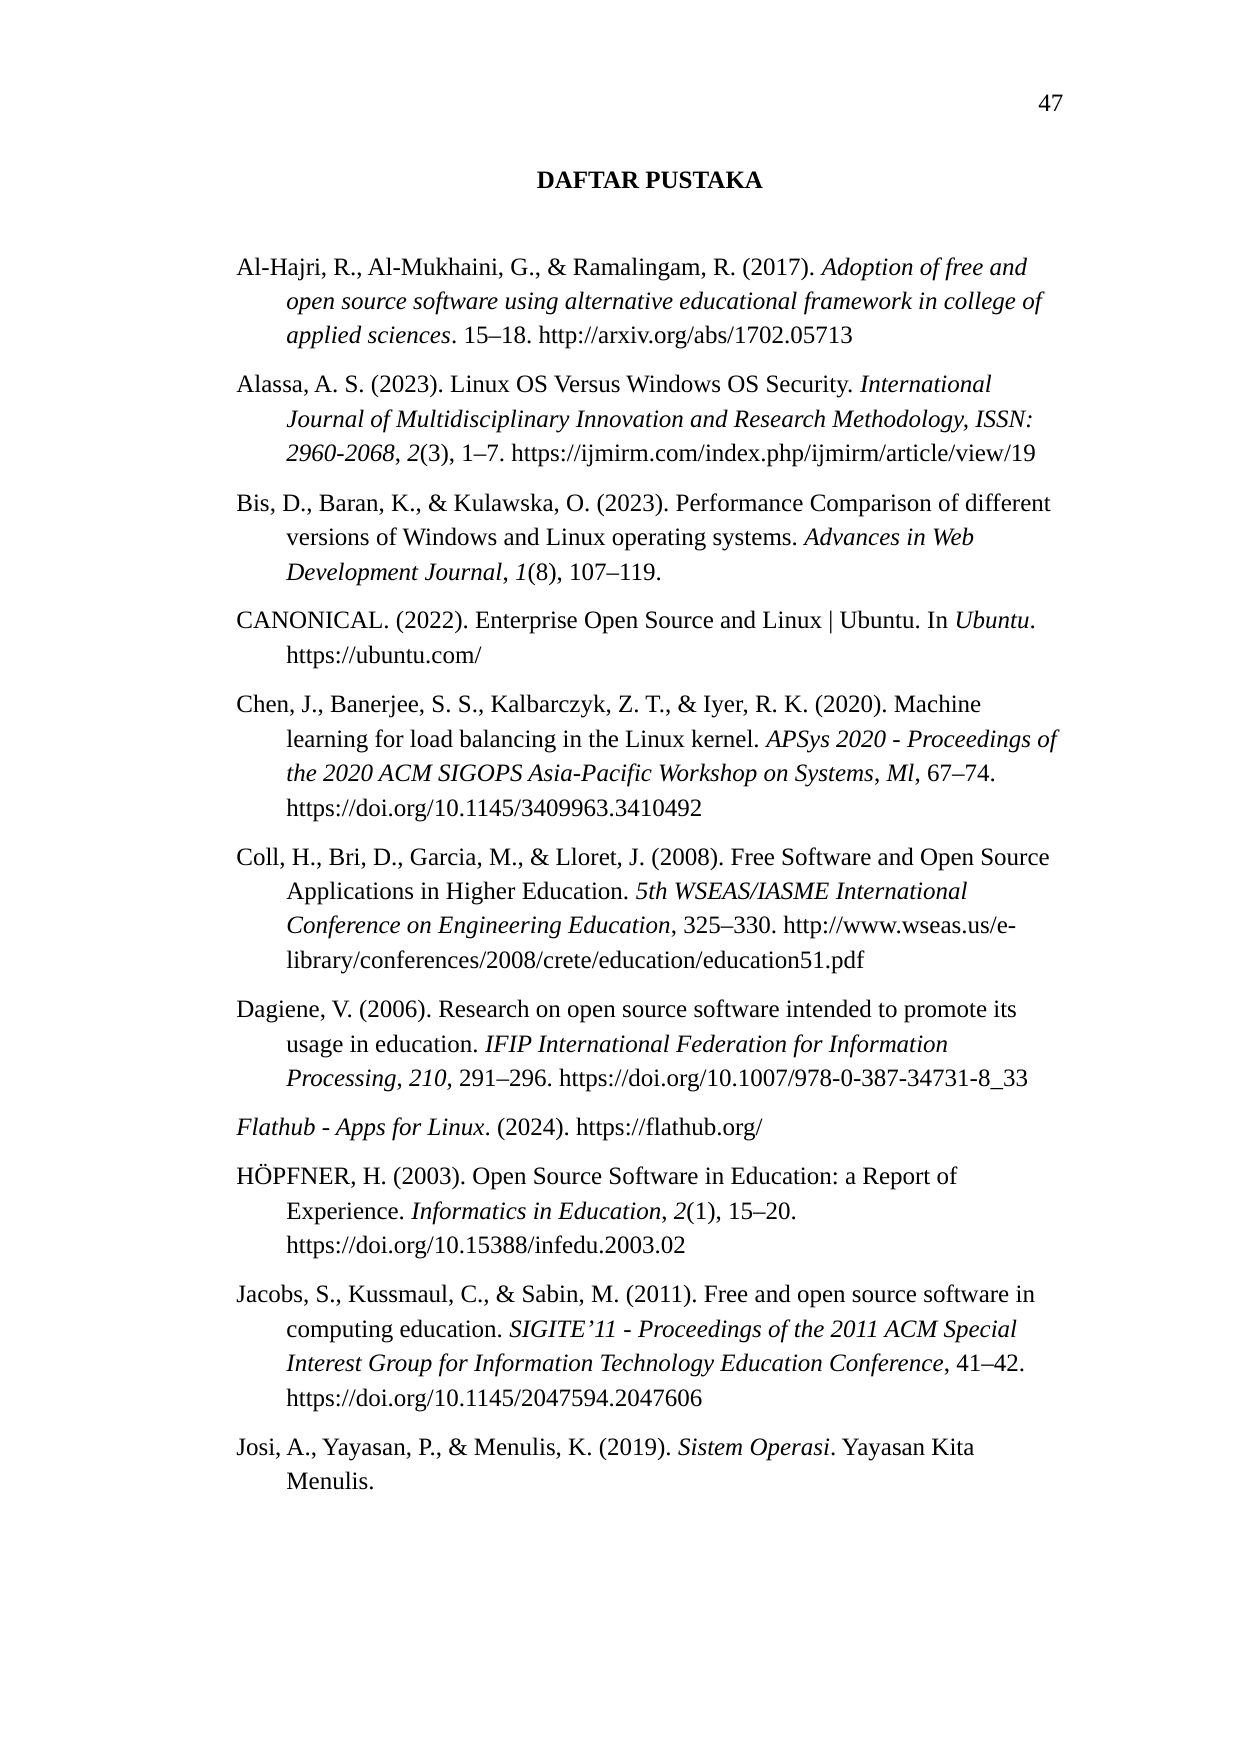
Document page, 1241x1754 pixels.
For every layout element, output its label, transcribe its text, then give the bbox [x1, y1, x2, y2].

text Chen, J., Banerjee, S. S., Kalbarczyk, Z. T., & Iyer, R. K. (2020). Machine learning for load balancing in the Linux kernel. APSys 2020 - Proceedings of the 2020 ACM SIGOPS Asia-Pacific Workshop on Systems, Ml, 67–74. https://doi.org/10.1145/3409963.3410492 [236, 689, 1063, 821]
text Bis, D., Baran, K., & Kulawska, O. (2023). Performance Comparison of different versions of Windows and Linux operating systems. Advances in Web Development Journal, 1(8), 107–119. [236, 488, 1063, 585]
text Jacobs, S., Kussmaul, C., & Sabin, M. (2011). Free and open source software in computing education. SIGITE’11 - Proceedings of the 2011 ACM Special Interest Group for Information Technology Education Conference, 41–42. https://doi.org/10.1145/2047594.2047606 [236, 1279, 1063, 1411]
text Flathub - Apps for Linux. (2024). https://flathub.org/ [236, 1112, 1063, 1141]
text Josi, A., Yayasan, P., & Menulis, K. (2019). Sistem Operasi. Yayasan Kita Menulis. [236, 1432, 1063, 1495]
subtitle DAFTAR PUSTAKA [236, 165, 1063, 194]
text Coll, H., Bri, D., Garcia, M., & Lloret, J. (2008). Free Software and Open Source Applications in Higher Education. 5th WSEAS/IASME International Conference on Engineering Education, 325–330. http://www.wseas.us/e-library/conferences/2008/crete/education/education51.pdf [236, 842, 1063, 974]
text Dagiene, V. (2006). Research on open source software intended to promote its usage in education. IFIP International Federation for Information Processing, 210, 291–296. https://doi.org/10.1007/978-0-387-34731-8_33 [236, 994, 1063, 1092]
text Alassa, A. S. (2023). Linux OS Versus Windows OS Security. International Journal of Multidisciplinary Innovation and Research Methodology, ISSN: 2960-2068, 2(3), 1–7. https://ijmirm.com/index.php/ijmirm/article/view/19 [236, 369, 1063, 467]
text Al-Hajri, R., Al-Mukhaini, G., & Ramalingam, R. (2017). Adoption of free and open source software using alternative educational framework in college of applied sciences. 15–18. http://arxiv.org/abs/1702.05713 [236, 252, 1063, 349]
text HÖPFNER, H. (2003). Open Source Software in Education: a Report of Experience. Informatics in Education, 2(1), 15–20. https://doi.org/10.15388/infedu.2003.02 [236, 1161, 1063, 1259]
text CANONICAL. (2022). Enterprise Open Source and Linux | Ubuntu. In Ubuntu. https://ubuntu.com/ [236, 606, 1063, 669]
